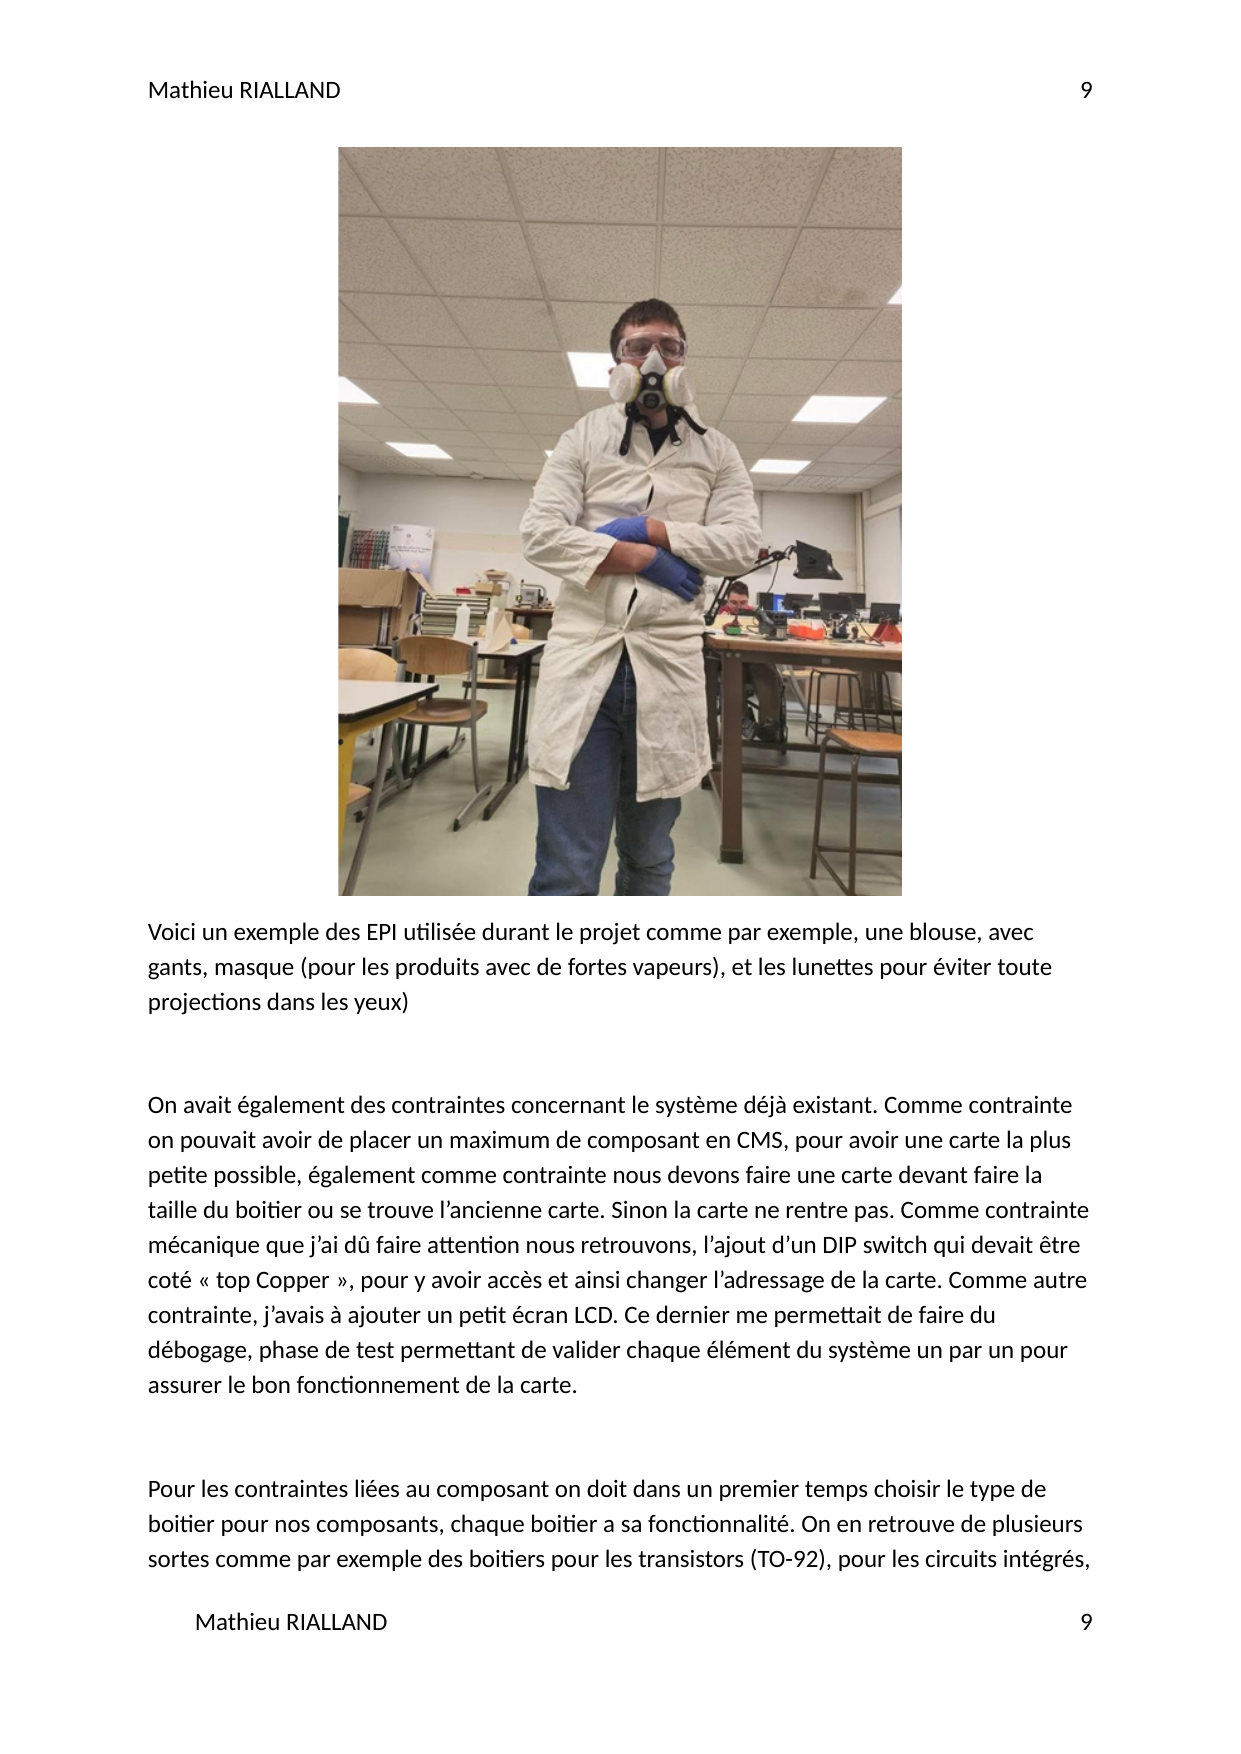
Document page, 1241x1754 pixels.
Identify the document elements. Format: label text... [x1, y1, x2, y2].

text Voici un exemple des EPI utilisée durant le projet comme par exemple, une blouse, avec gants, masque (pour les produits avec de fortes vapeurs), et les lunettes pour éviter toute projections dans les yeux) [148, 916, 1093, 1017]
text On avait également des contraintes concernant le système déjà existant. Comme contrainte on pouvait avoir de placer un maximum de composant en CMS, pour avoir une carte la plus petite possible, également comme contrainte nous devons faire une carte devant faire la taille du boitier ou se trouve l’ancienne carte. Sinon la carte ne rentre pas. Comme contrainte mécanique que j’ai dû faire attention nous retrouvons, l’ajout d’un DIP switch qui devait être coté « top Copper », pour y avoir accès et ainsi changer l’adressage de la carte. Comme autre contrainte, j’avais à ajouter un petit écran LCD. Ce dernier me permettait de faire du débogage, phase de test permettant de valider chaque élément du système un par un pour assurer le bon fonctionnement de la carte. [148, 1089, 1093, 1400]
text Pour les contraintes liées au composant on doit dans un premier temps choisir le type de boitier pour nos composants, chaque boitier a sa fonctionnalité. On en retrouve de plusieurs sortes comme par exemple des boitiers pour les transistors (TO-92), pour les circuits intégrés, [148, 1473, 1093, 1573]
